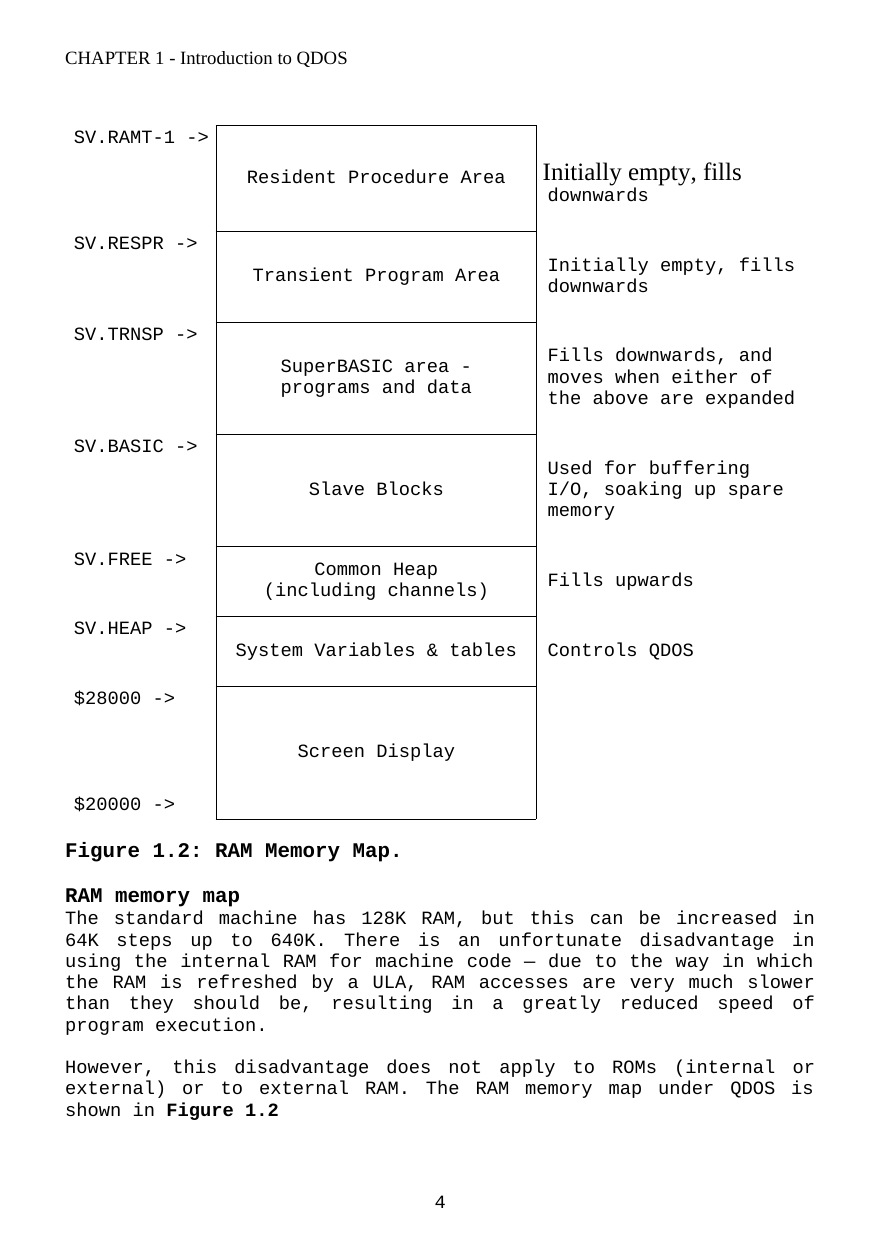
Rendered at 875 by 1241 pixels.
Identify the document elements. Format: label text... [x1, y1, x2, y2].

table_cell SuperBASIC area - programs and data [217, 323, 536, 434]
table_cell SV.RESPR -> [74, 231, 216, 322]
table_header SV.RAMT-1 -> [74, 125, 216, 231]
table_cell SV.BASIC -> [74, 434, 216, 546]
table_cell [537, 686, 806, 819]
table_cell Transient Program Area [217, 232, 536, 322]
table_cell SV.TRNSP -> [74, 322, 216, 434]
table_cell Used for buffering I/O, soaking up spare memory [537, 434, 806, 546]
table_cell Screen Display [217, 687, 536, 819]
text The standard machine has 128K RAM, but this can be increased in 64K steps up to 640K. There is an unfortunate disadvantage in using the internal RAM for machine code — due to the way in which the RAM is refreshed by a ULA, RAM accesses are very much slower than they should be, resulting in a greatly reduced speed of program execution. [65, 909, 815, 1037]
subtitle Figure 1.2: RAM Memory Map. [65, 841, 815, 864]
table_cell Fills upwards [537, 546, 806, 616]
text However, this disadvantage does not apply to ROMs (internal or external) or to external RAM. The RAM memory map under QDOS is shown in Figure 1.2 [65, 1058, 815, 1122]
table_cell Controls QDOS [537, 616, 806, 686]
table_cell Fills downwards, and moves when either of the above are expanded [537, 322, 806, 434]
table_cell SV.FREE -> [74, 546, 216, 616]
subtitle RAM memory map [65, 885, 815, 909]
table_cell System Variables & tables [217, 617, 536, 686]
table_cell SV.HEAP -> [74, 616, 216, 686]
table_cell $28000 -> $20000 -> [74, 686, 216, 819]
table_header Initially empty, fills downwards [537, 125, 806, 231]
table_cell Common Heap (including channels) [217, 547, 536, 616]
table_cell Initially empty, fills downwards [537, 231, 806, 322]
table_cell Slave Blocks [217, 435, 536, 546]
table_header Resident Procedure Area [217, 126, 536, 231]
